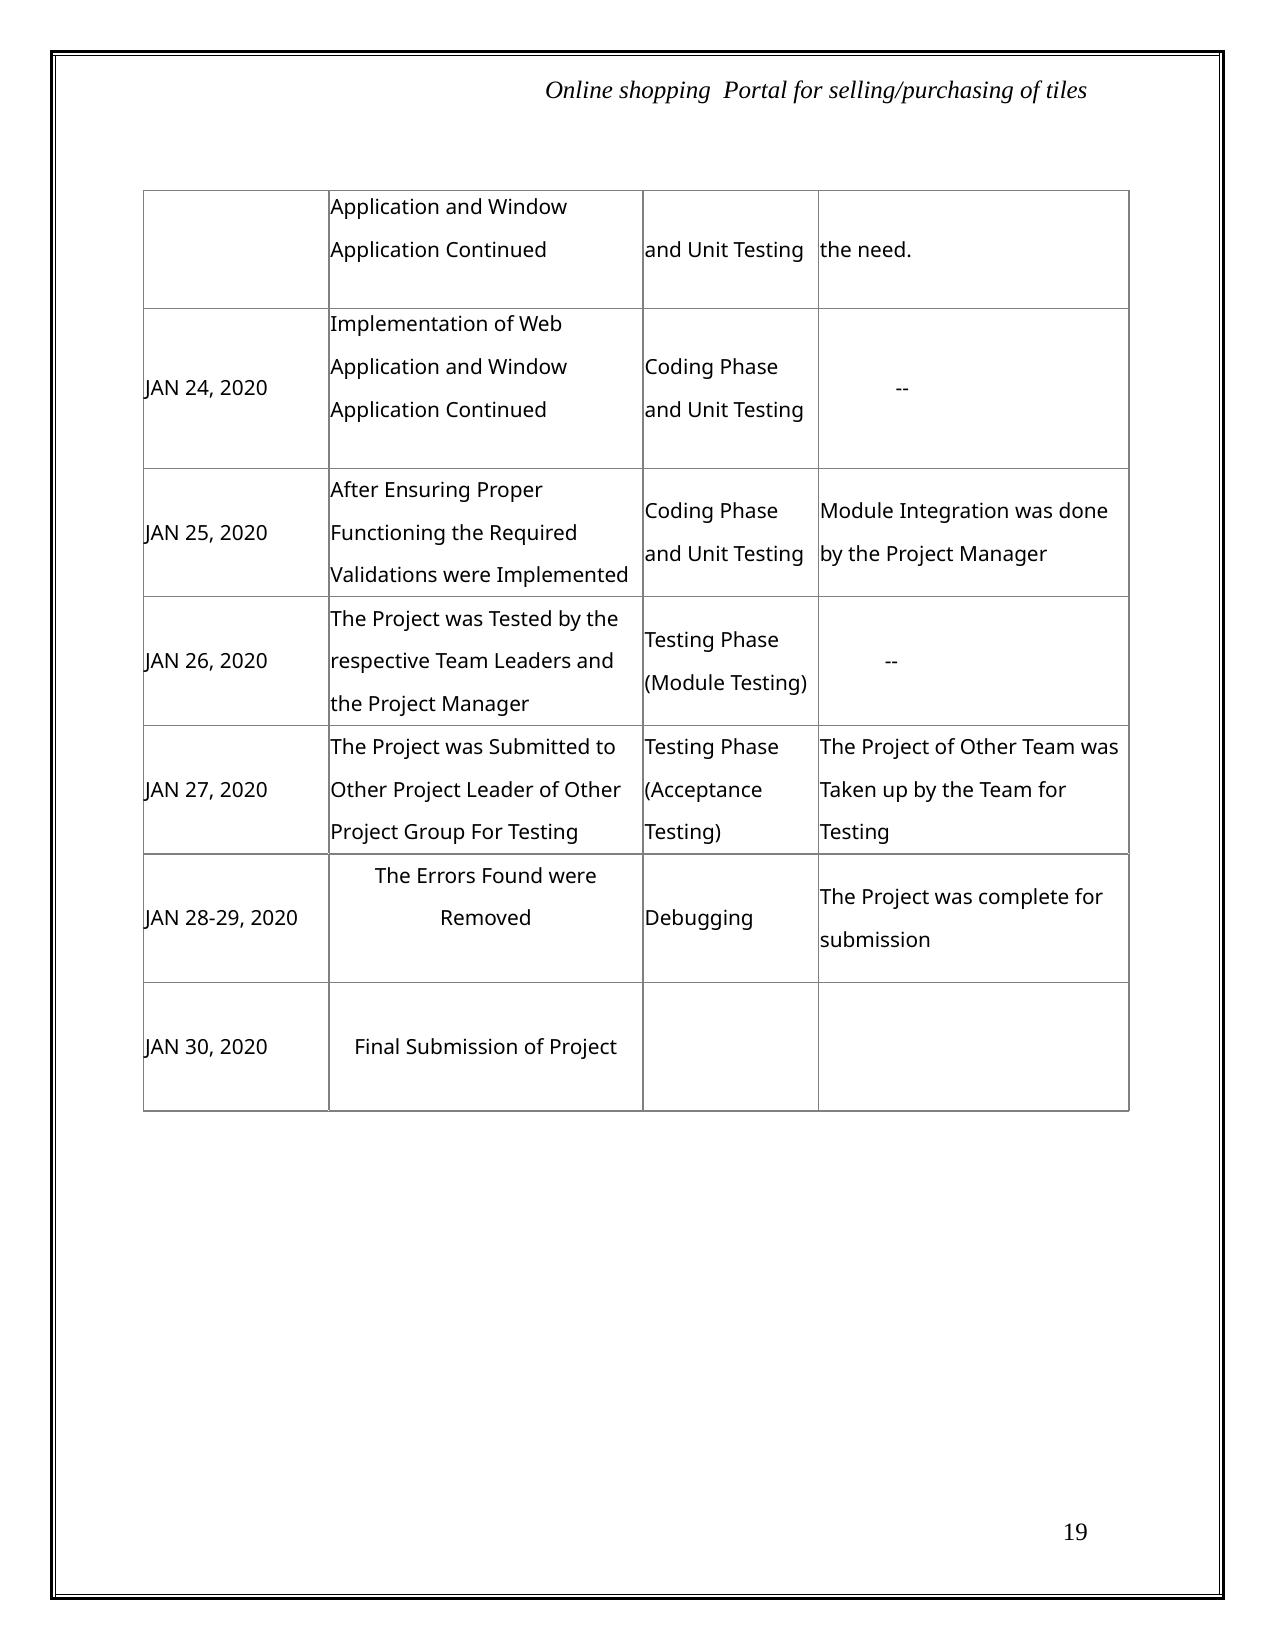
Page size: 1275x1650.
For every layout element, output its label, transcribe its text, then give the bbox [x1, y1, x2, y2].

table_cell -- [819, 597, 1128, 724]
table_cell [644, 983, 818, 1110]
table_cell the need. [819, 191, 1128, 307]
table_cell JAN 28-29, 2020 [144, 855, 328, 982]
table_cell Debugging [644, 855, 818, 982]
table_cell Testing Phase (Acceptance Testing) [644, 726, 818, 853]
table_cell Testing Phase (Module Testing) [644, 597, 818, 724]
table_cell Coding Phase and Unit Testing [644, 469, 818, 596]
table_cell Application and Window Application Continued [330, 191, 642, 307]
table_cell After Ensuring Proper Functioning the Required Validations were Implemented [330, 469, 642, 596]
table_cell [819, 983, 1128, 1110]
table_cell The Project was complete for submission [819, 855, 1128, 982]
table_cell The Project of Other Team was Taken up by the Team for Testing [819, 726, 1128, 853]
table_cell Module Integration was done by the Project Manager [819, 469, 1128, 596]
table_cell Coding Phase and Unit Testing [644, 309, 818, 467]
table_cell -- [819, 309, 1128, 467]
table_cell JAN 30, 2020 [144, 983, 328, 1110]
table_cell The Project was Submitted to Other Project Leader of Other Project Group For Testing [330, 726, 642, 853]
table_cell JAN 24, 2020 [144, 309, 328, 467]
table_cell The Project was Tested by the respective Team Leaders and the Project Manager [330, 597, 642, 724]
table_cell and Unit Testing [644, 191, 818, 307]
table_cell The Errors Found were Removed [330, 855, 642, 982]
table_cell [144, 191, 328, 307]
table_cell Final Submission of Project [330, 983, 642, 1110]
table_cell JAN 25, 2020 [144, 469, 328, 596]
table_cell JAN 27, 2020 [144, 726, 328, 853]
table_cell Implementation of Web Application and Window Application Continued [330, 309, 642, 467]
table_cell JAN 26, 2020 [144, 597, 328, 724]
